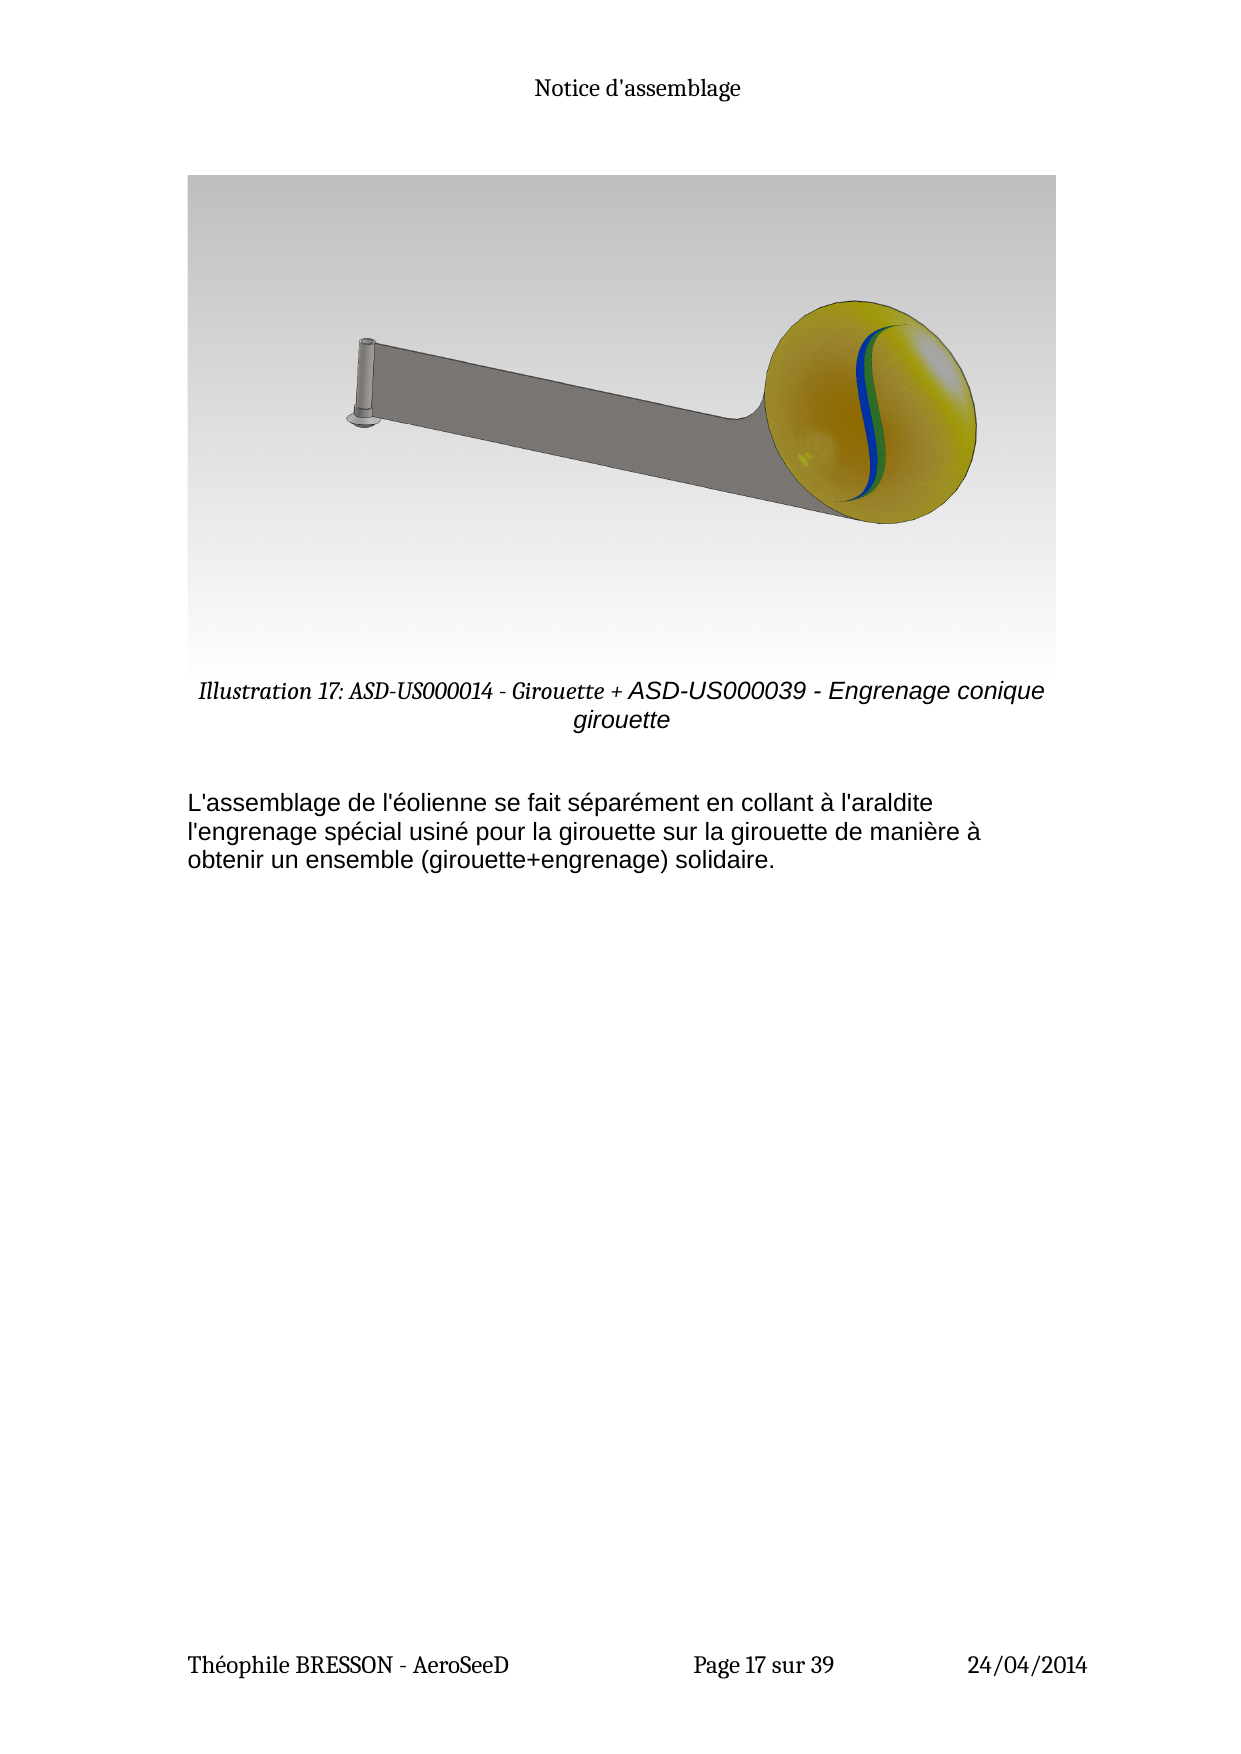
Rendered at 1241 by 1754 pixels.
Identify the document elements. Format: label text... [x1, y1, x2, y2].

text L'assemblage de l'éolienne se fait séparément en collant à l'araldite l'engrenage spécial usiné pour la girouette sur la girouette de manière à obtenir un ensemble (girouette+engrenage) solidaire. [187, 788, 1056, 874]
picture [187, 175, 1056, 676]
text Illustration 17: ASD-US000014 - Girouette + ASD-US000039 - Engrenage conique girouette [187, 676, 1056, 734]
